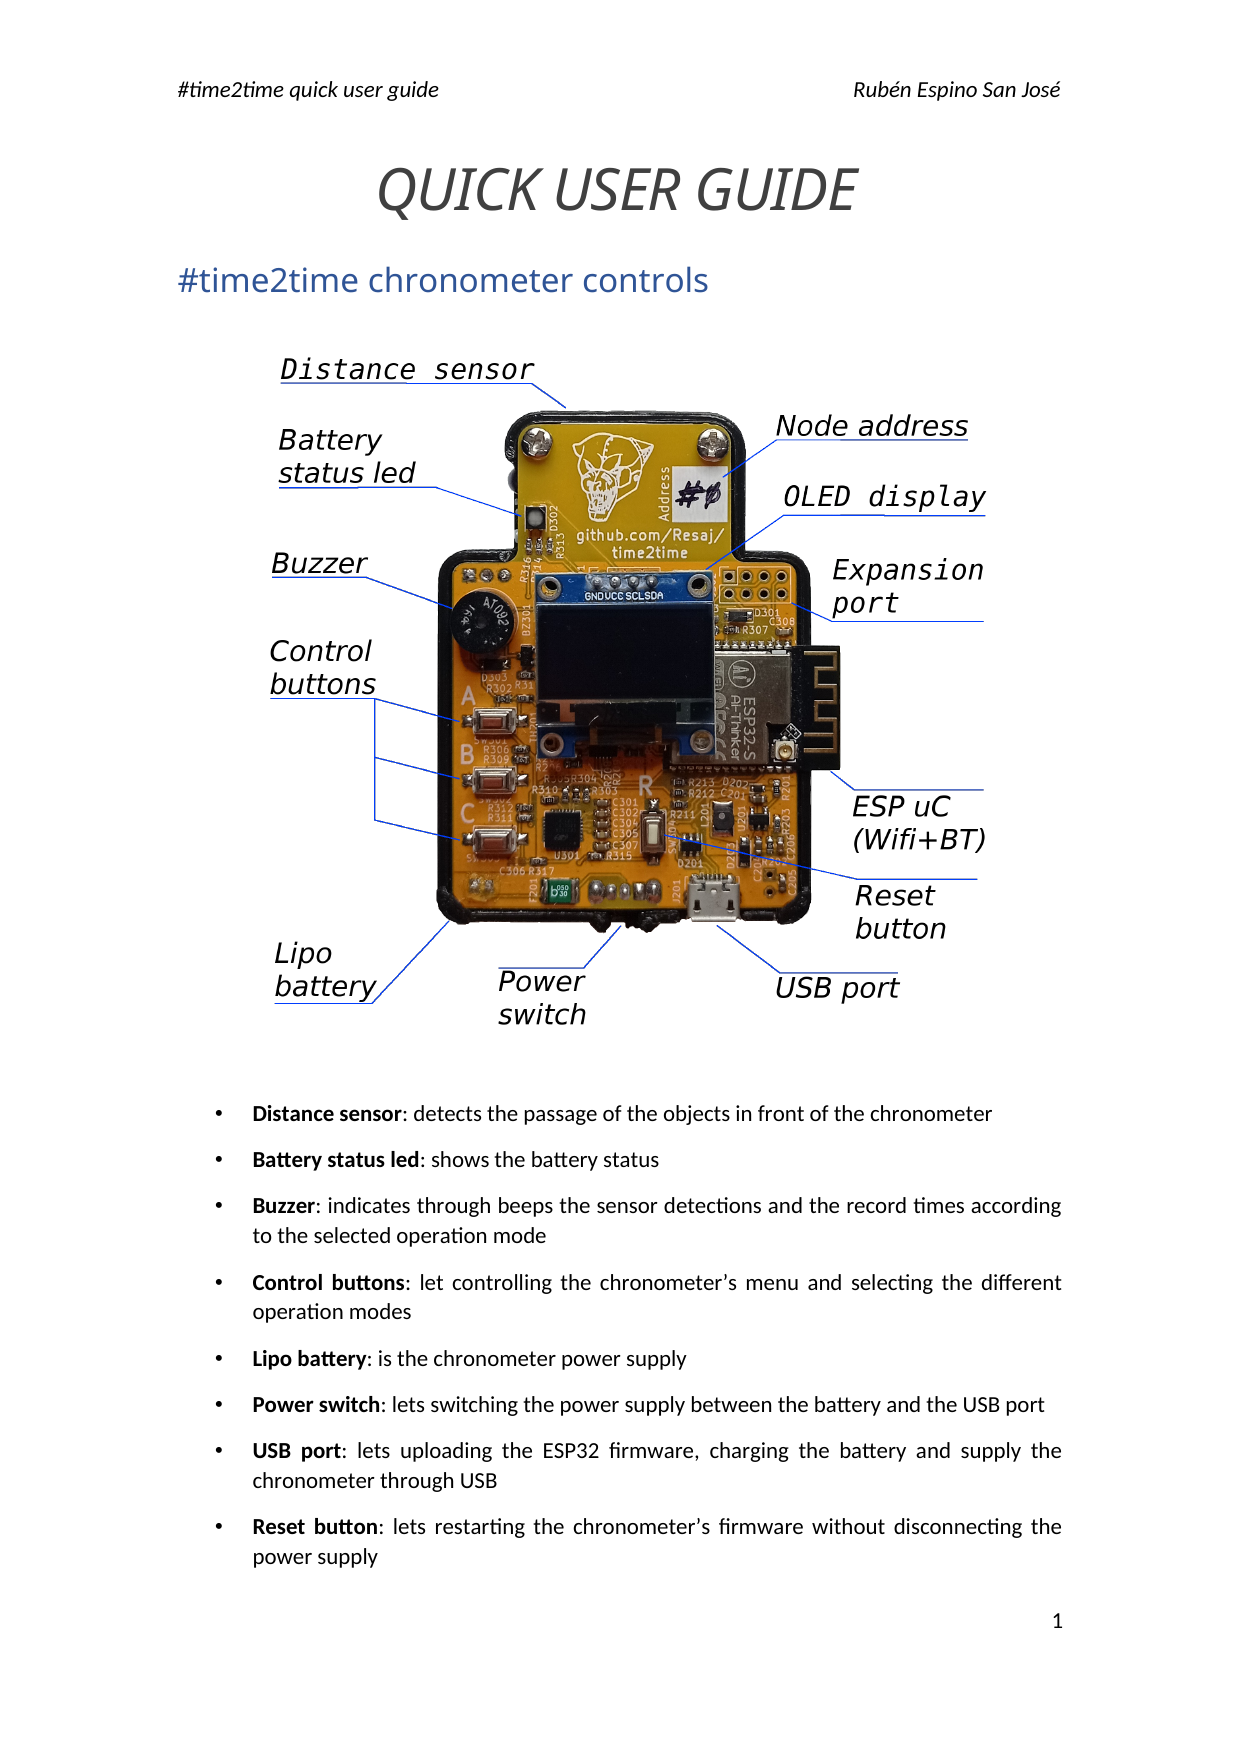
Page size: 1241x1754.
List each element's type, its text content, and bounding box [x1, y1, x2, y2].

list Buzzer: indicates through beeps the sensor detections and the record times according to the selected operation mode [215, 1192, 1063, 1249]
text #time2time chronometer controls [177, 257, 1063, 302]
list Battery status led: shows the battery status [215, 1145, 1063, 1173]
list Reset button: lets restarting the chronometer’s firmware without disconnecting the power supply [215, 1512, 1063, 1570]
list Power switch: lets switching the power supply between the battery and the USB port [215, 1390, 1063, 1418]
list USB port: lets uploading the ESP32 firmware, charging the battery and supply the chronometer through USB [215, 1436, 1063, 1494]
list Lipo battery: is the chronometer power supply [215, 1344, 1063, 1372]
list Control buttons: let controlling the chronometer’s menu and selecting the different operation modes [215, 1268, 1063, 1325]
picture [237, 346, 1002, 1051]
list Distance sensor: detects the passage of the objects in front of the chronometer [215, 1099, 1063, 1127]
subtitle QUICK USER GUIDE [177, 148, 1063, 227]
